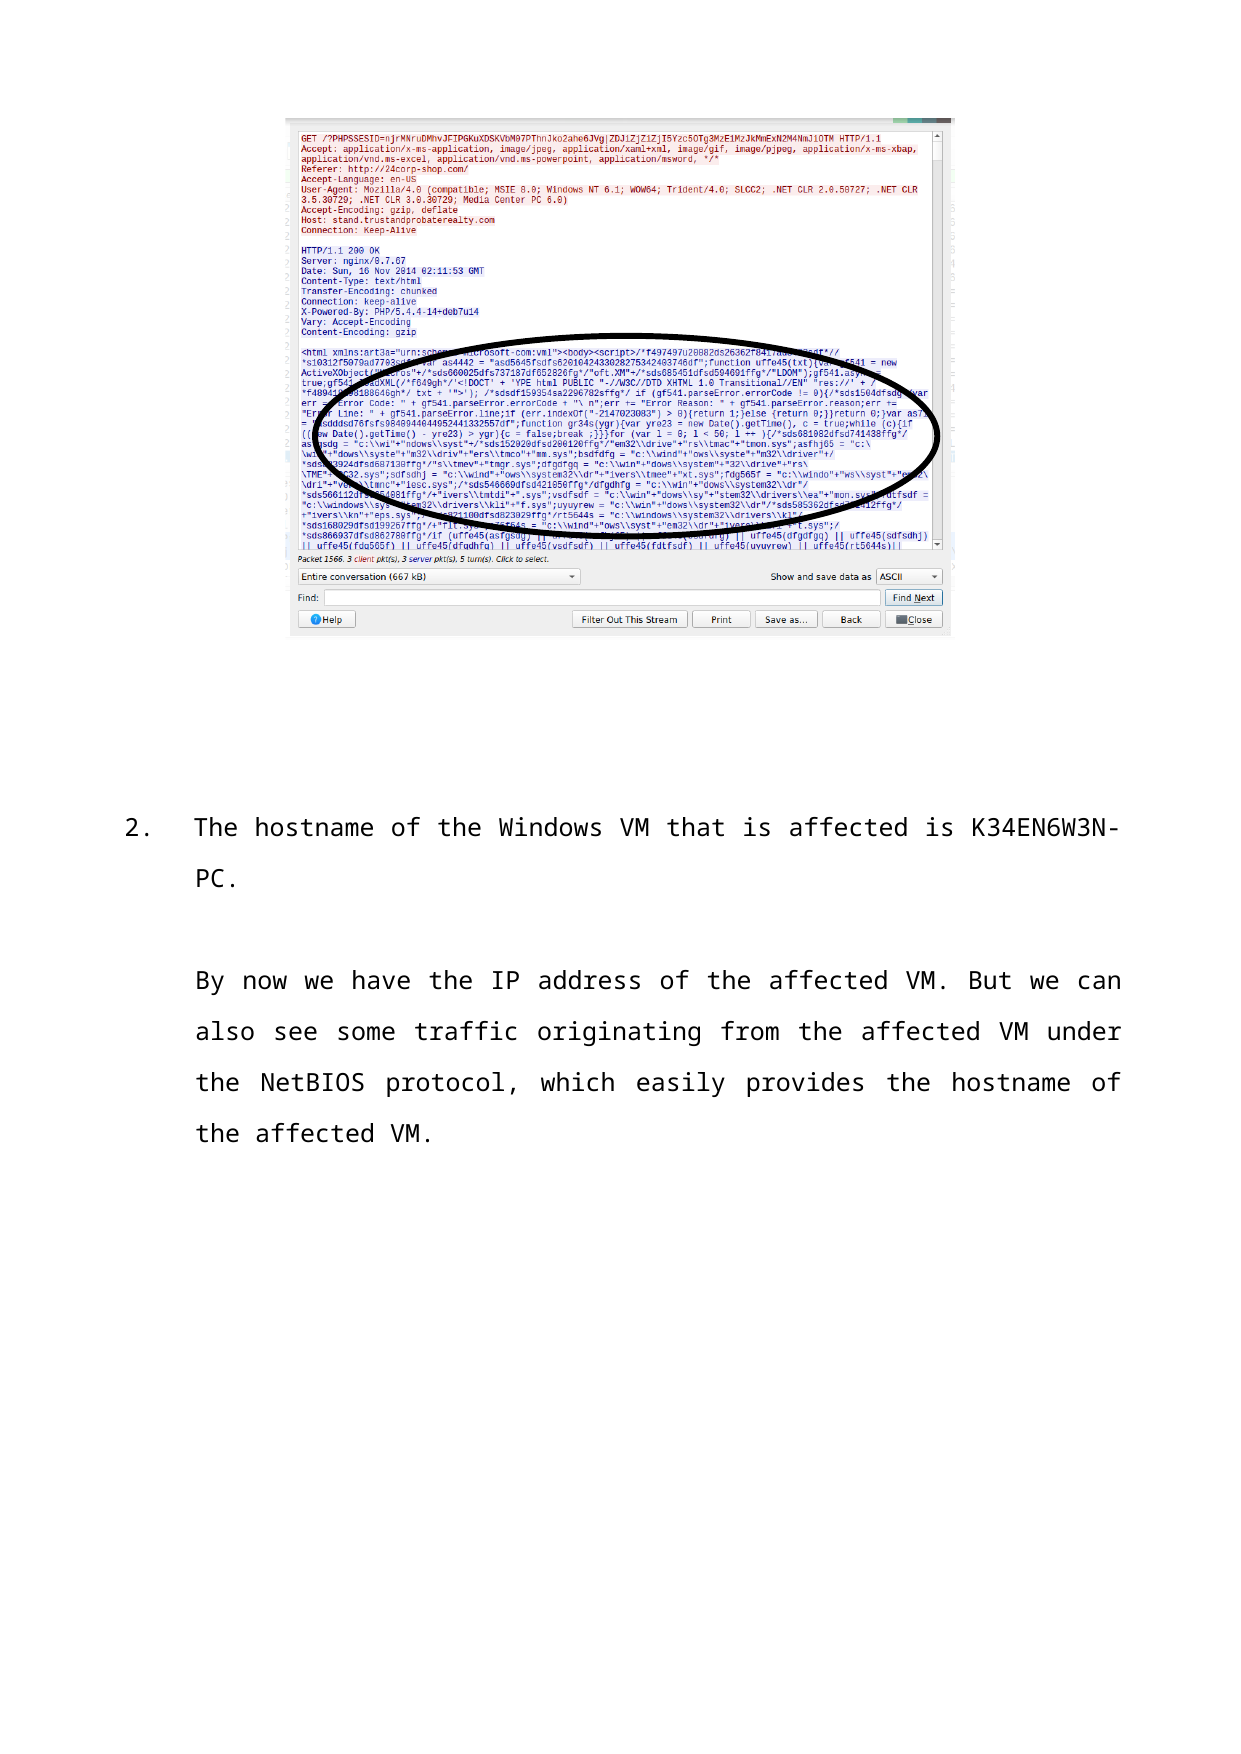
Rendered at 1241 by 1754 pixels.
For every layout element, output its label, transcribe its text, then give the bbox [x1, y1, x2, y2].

text By now we have the IP address of the affected VM. But we can also see some traffic originating from the affected VM under the NetBIOS protocol, which easily provides the hostname of the affected VM. [195, 963, 1122, 1150]
list The hostname of the Windows VM that is affected is K34EN6W3N-PC. [124, 809, 1122, 894]
picture [285, 118, 955, 640]
